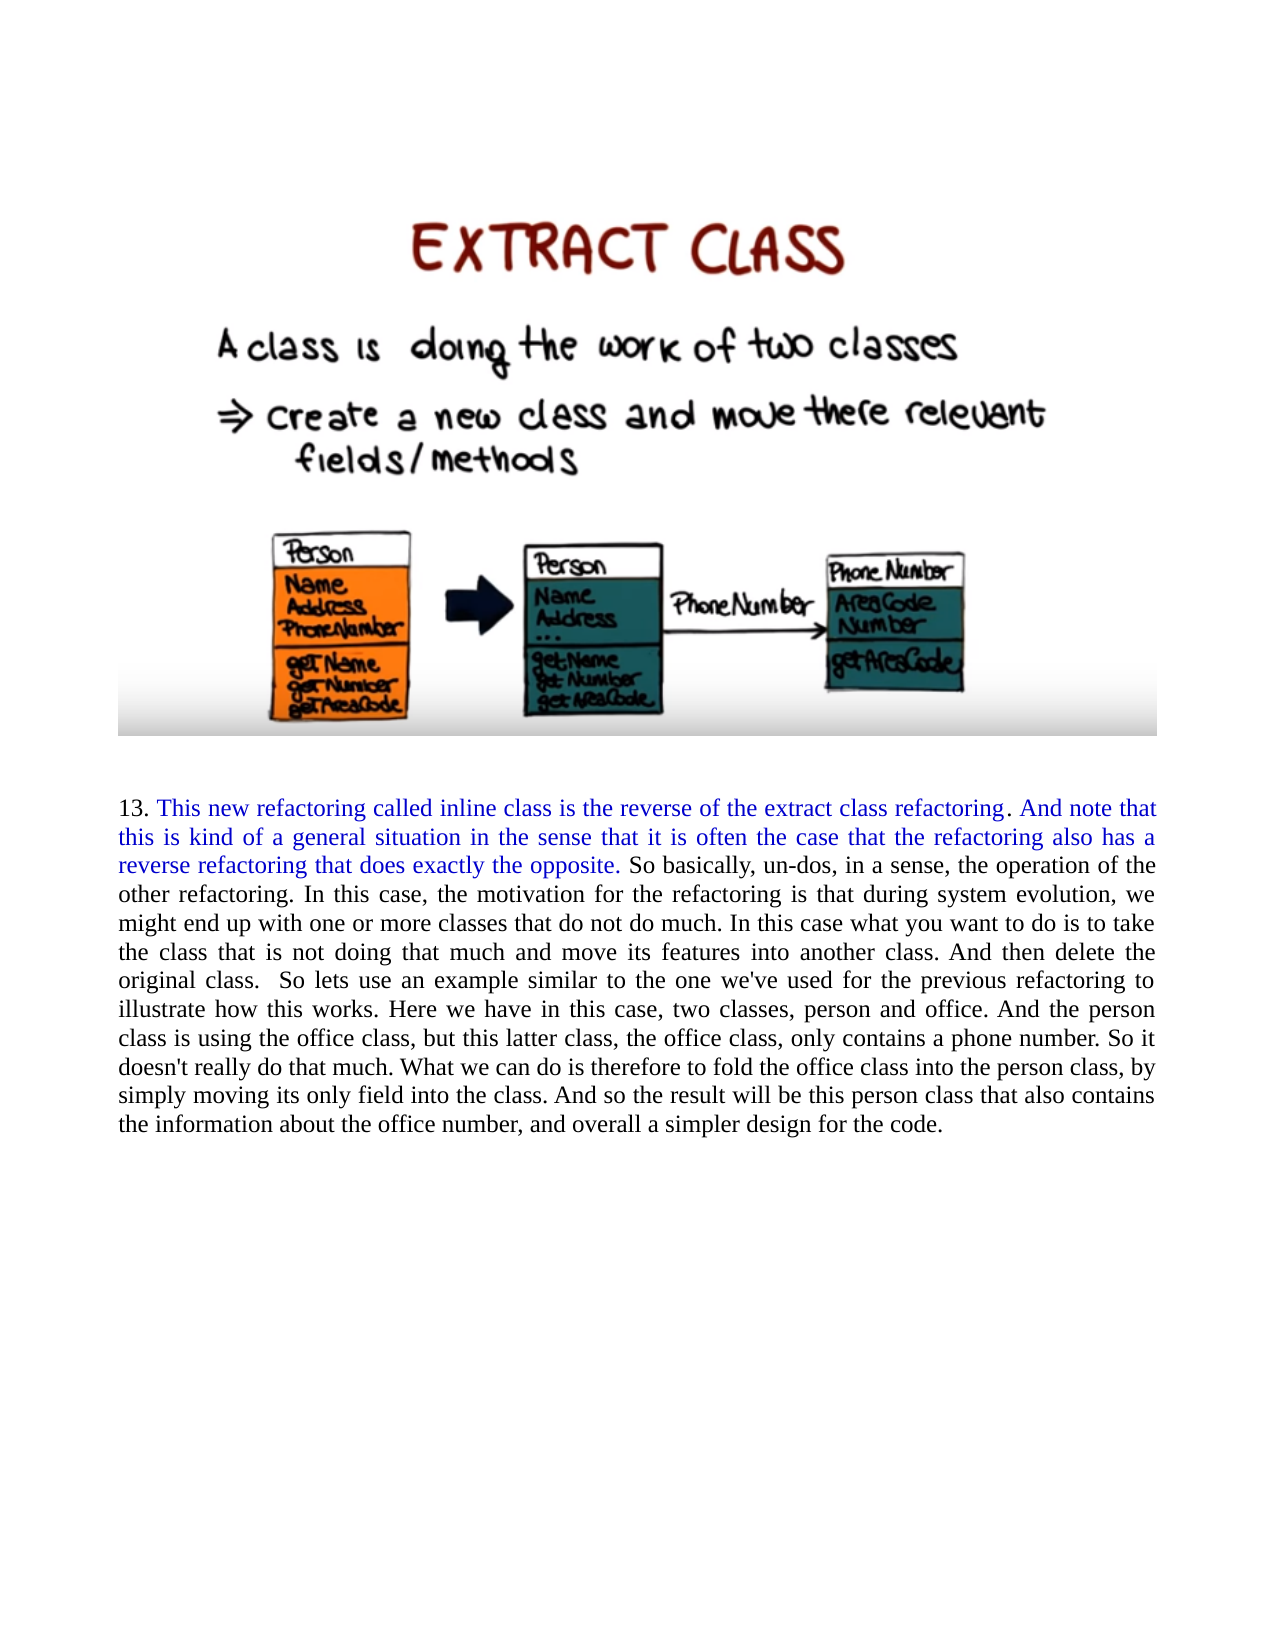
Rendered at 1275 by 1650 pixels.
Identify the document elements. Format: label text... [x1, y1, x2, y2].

picture [118, 204, 1157, 736]
text 13. This new refactoring called inline class is the reverse of the extract class refactoring. And note that this is kind of a general situation in the sense that it is often the case that the refactoring also has a reverse refactoring that does exactly the opposite. So basically, un-dos, in a sense, the operation of the other refactoring. In this case, the motivation for the refactoring is that during system evolution, we might end up with one or more classes that do not do much. In this case what you want to do is to take the class that is not doing that much and move its features into another class. And then delete the original class. So lets use an example similar to the one we've used for the previous refactoring to illustrate how this works. Here we have in this case, two classes, person and office. And the person class is using the office class, but this latter class, the office class, only contains a phone number. So it doesn't really do that much. What we can do is therefore to fold the office class into the person class, by simply moving its only field into the class. And so the result will be this person class that also contains the information about the office number, and overall a simpler design for the code. [118, 793, 1157, 1138]
